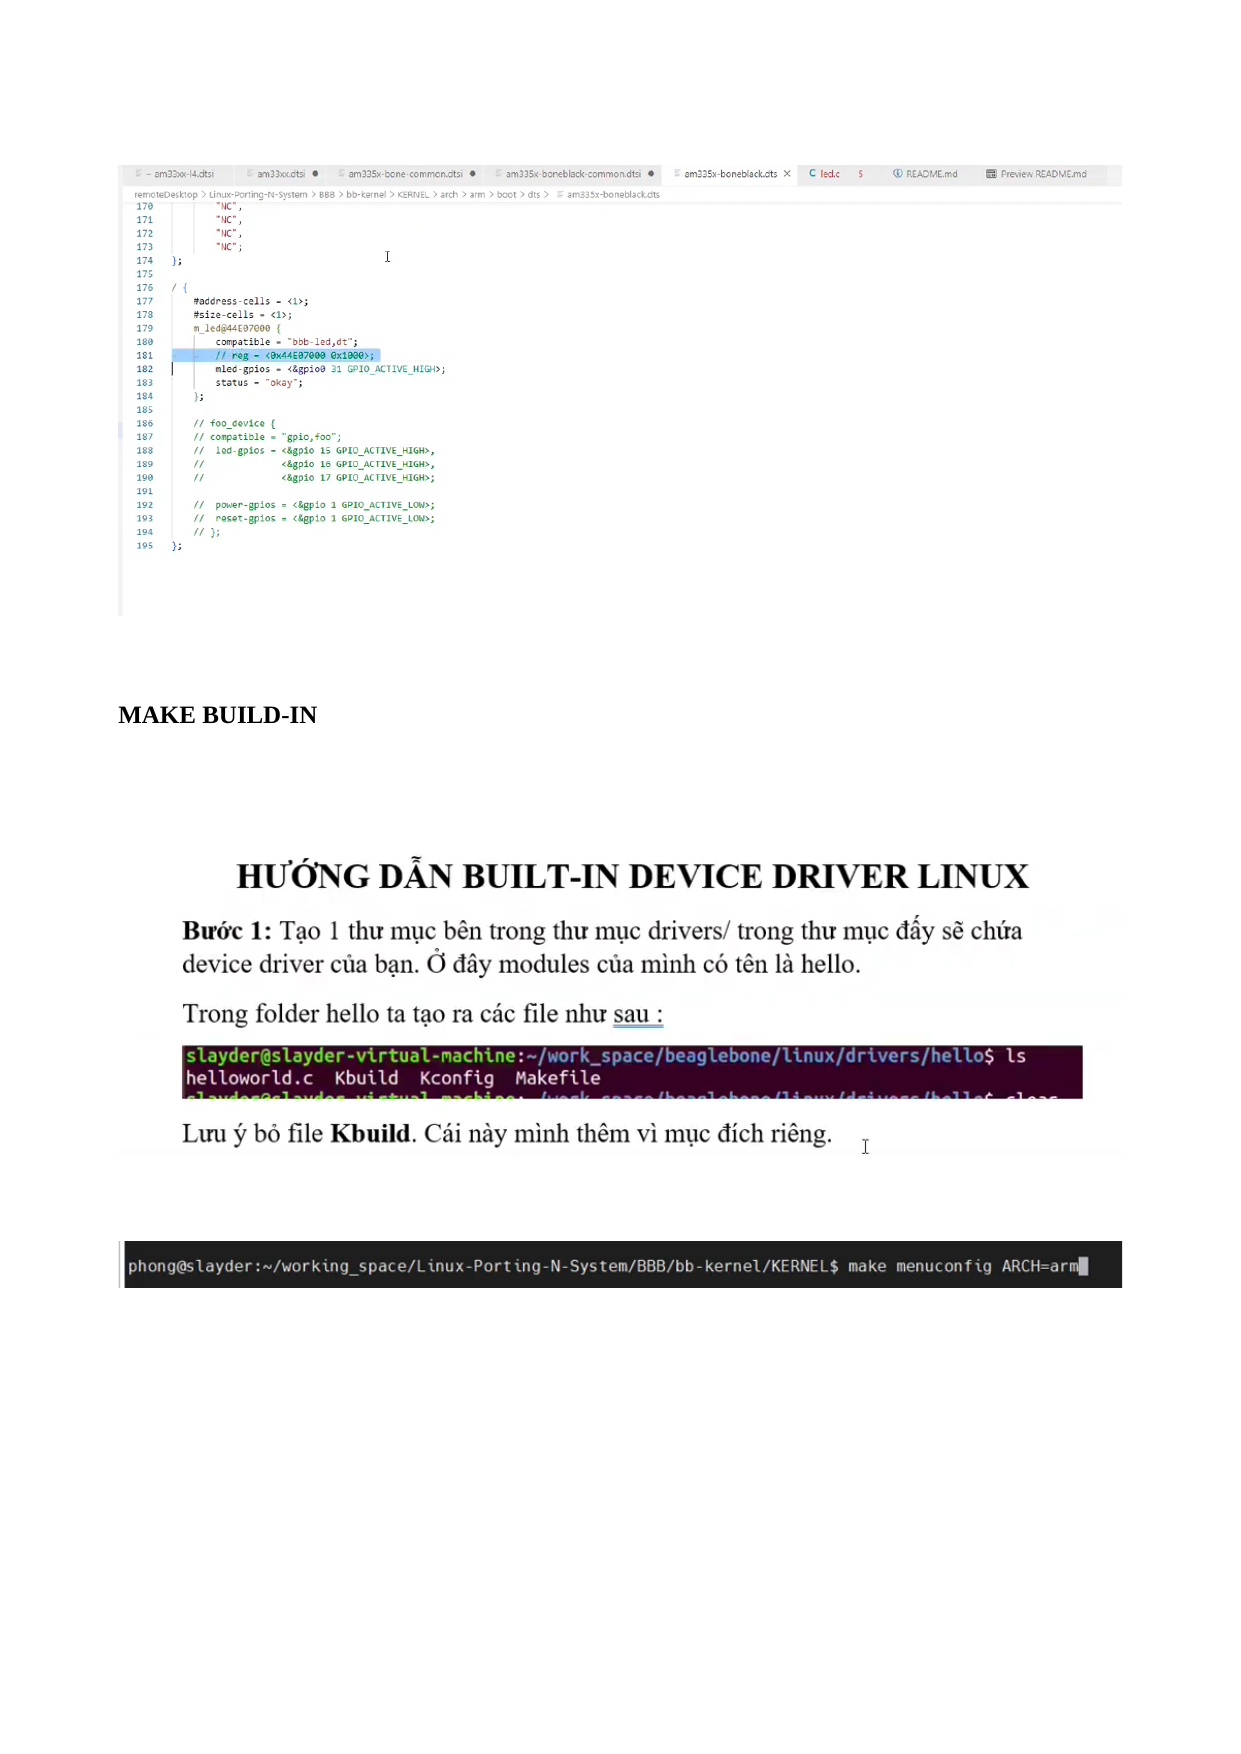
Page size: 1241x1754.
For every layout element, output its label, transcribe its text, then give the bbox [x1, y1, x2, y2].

text MAKE BUILD-IN [118, 701, 1122, 729]
picture [118, 795, 1123, 1157]
picture [118, 165, 1123, 616]
picture [118, 1241, 1123, 1288]
